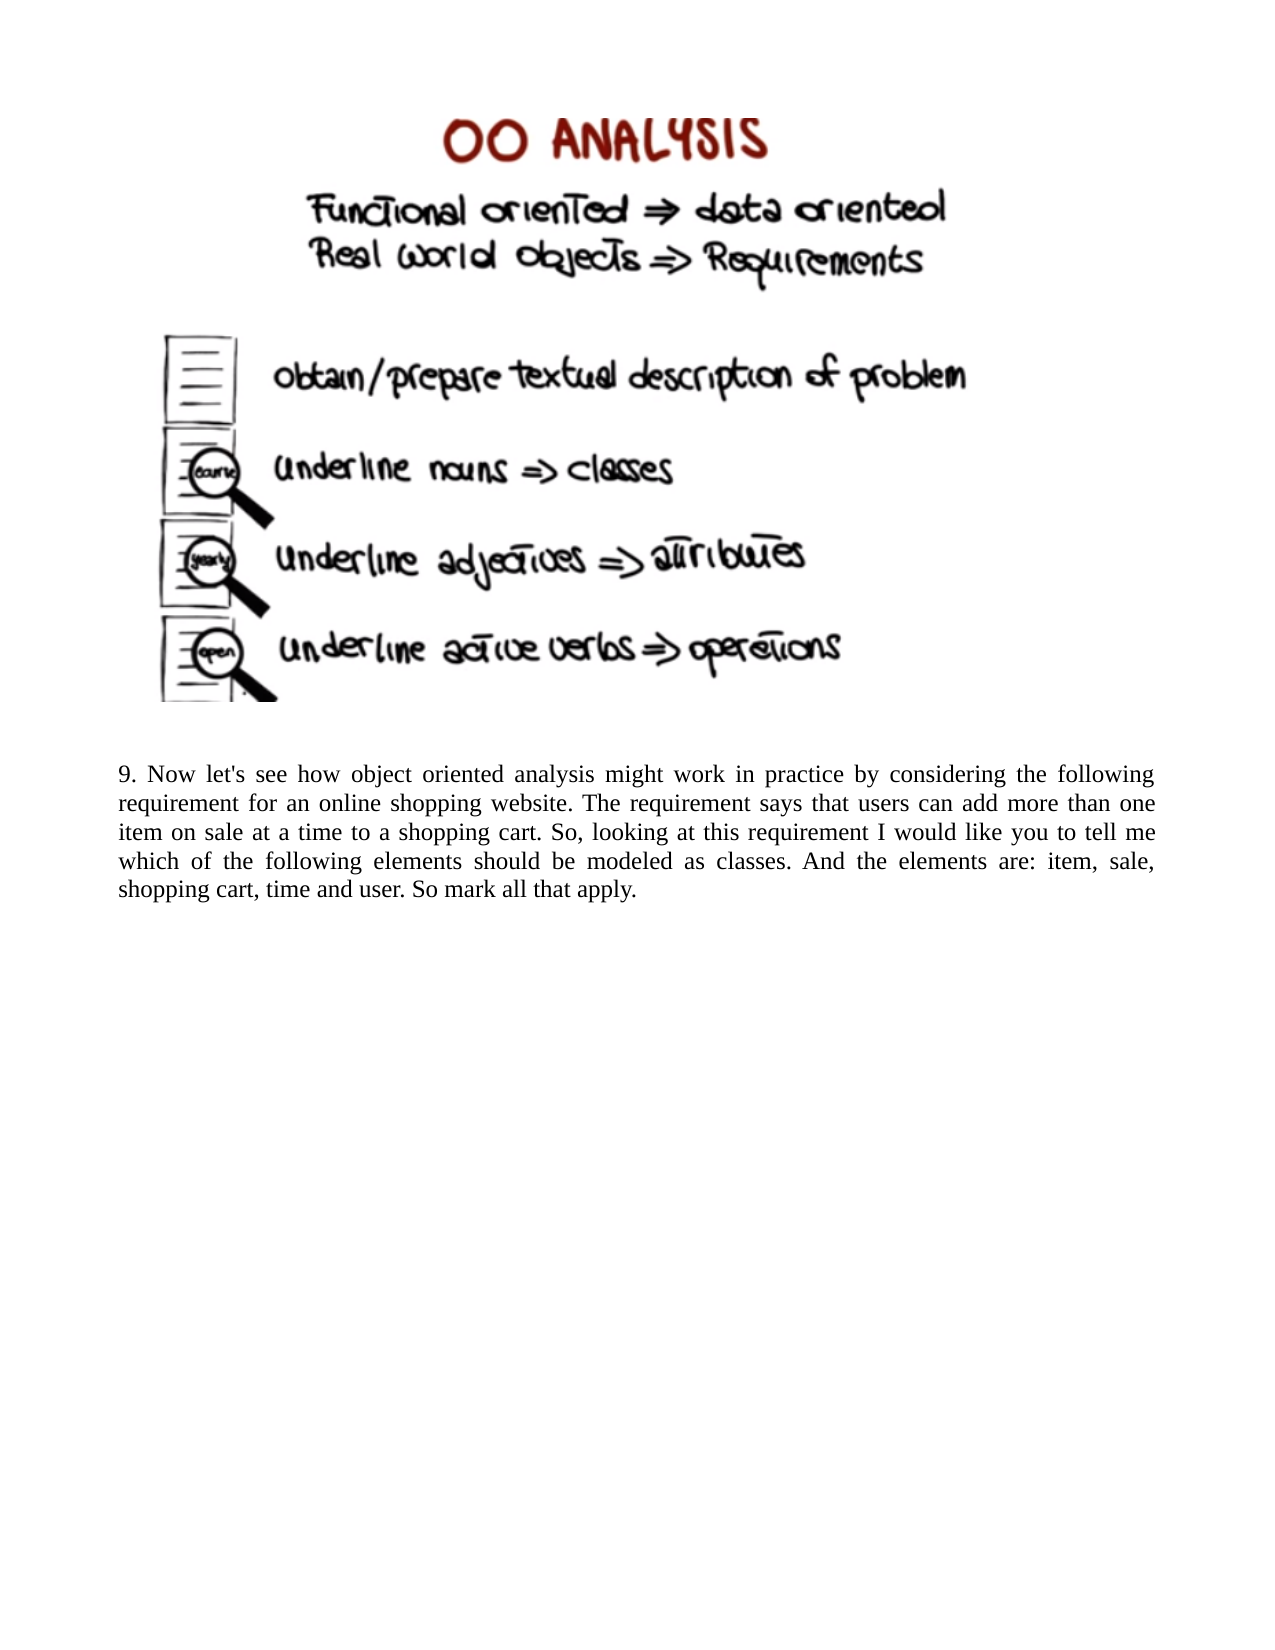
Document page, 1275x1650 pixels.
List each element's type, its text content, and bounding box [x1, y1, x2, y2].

text 9. Now let's see how object oriented analysis might work in practice by considering the following requirement for an online shopping website. The requirement says that users can add more than one item on sale at a time to a shopping cart. So, looking at this requirement I would like you to tell me which of the following elements should be modeled as classes. And the elements are: item, sale, shopping cart, time and user. So mark all that apply. [118, 759, 1157, 903]
picture [118, 118, 1157, 702]
